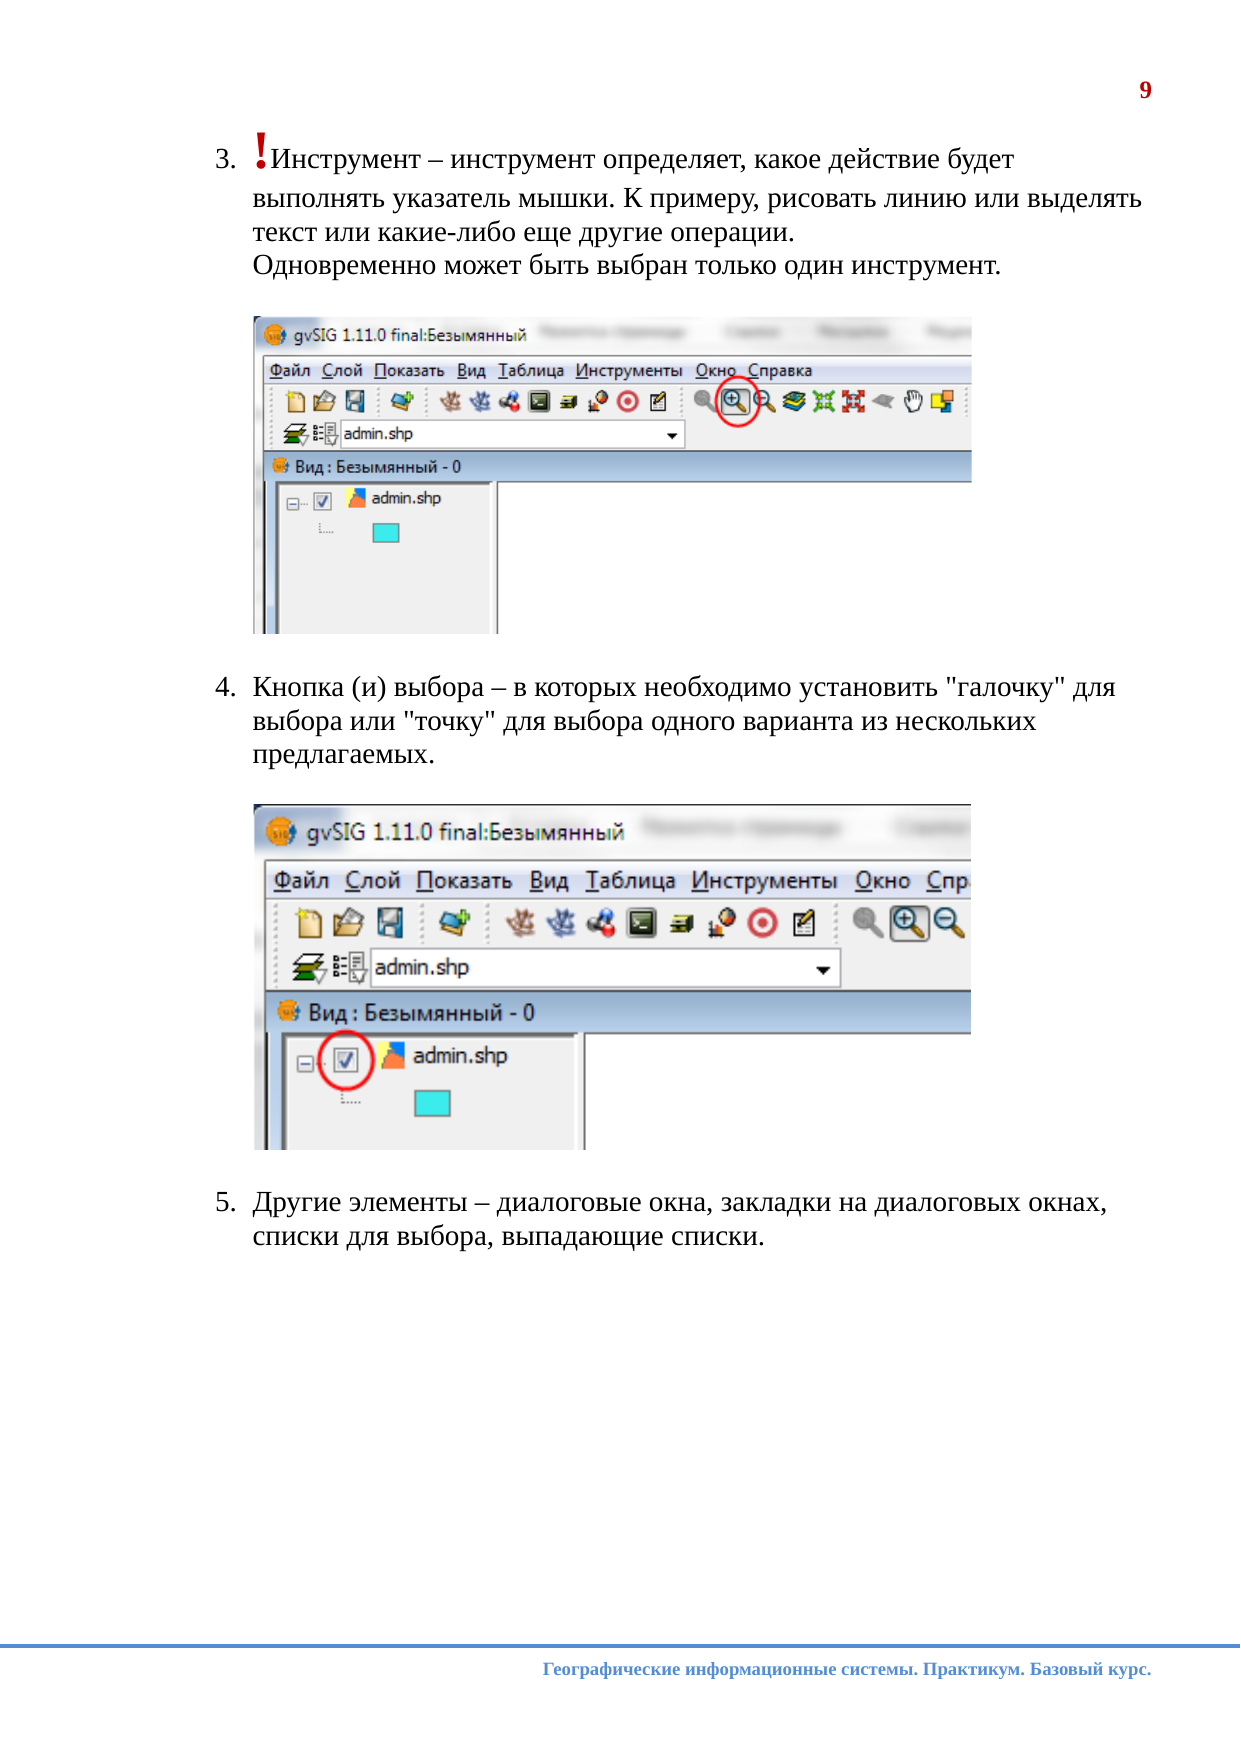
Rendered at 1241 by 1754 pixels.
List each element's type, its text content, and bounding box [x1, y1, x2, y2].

list Другие элементы – диалоговые окна, закладки на диалоговых окнах, списки для выбора, выпадающие списки. [215, 1184, 1152, 1251]
picture [253, 316, 972, 634]
list !Инструмент – инструмент определяет, какое действие будет выполнять указатель мышки. К примеру, рисовать линию или выделять текст или какие-либо еще другие операции. Одновременно может быть выбран только один инструмент. [215, 118, 1152, 281]
list Кнопка (и) выбора – в которых необходимо установить "галочку" для выбора или "точку" для выбора одного варианта из нескольких предлагаемых. [215, 669, 1152, 770]
picture [253, 804, 971, 1150]
